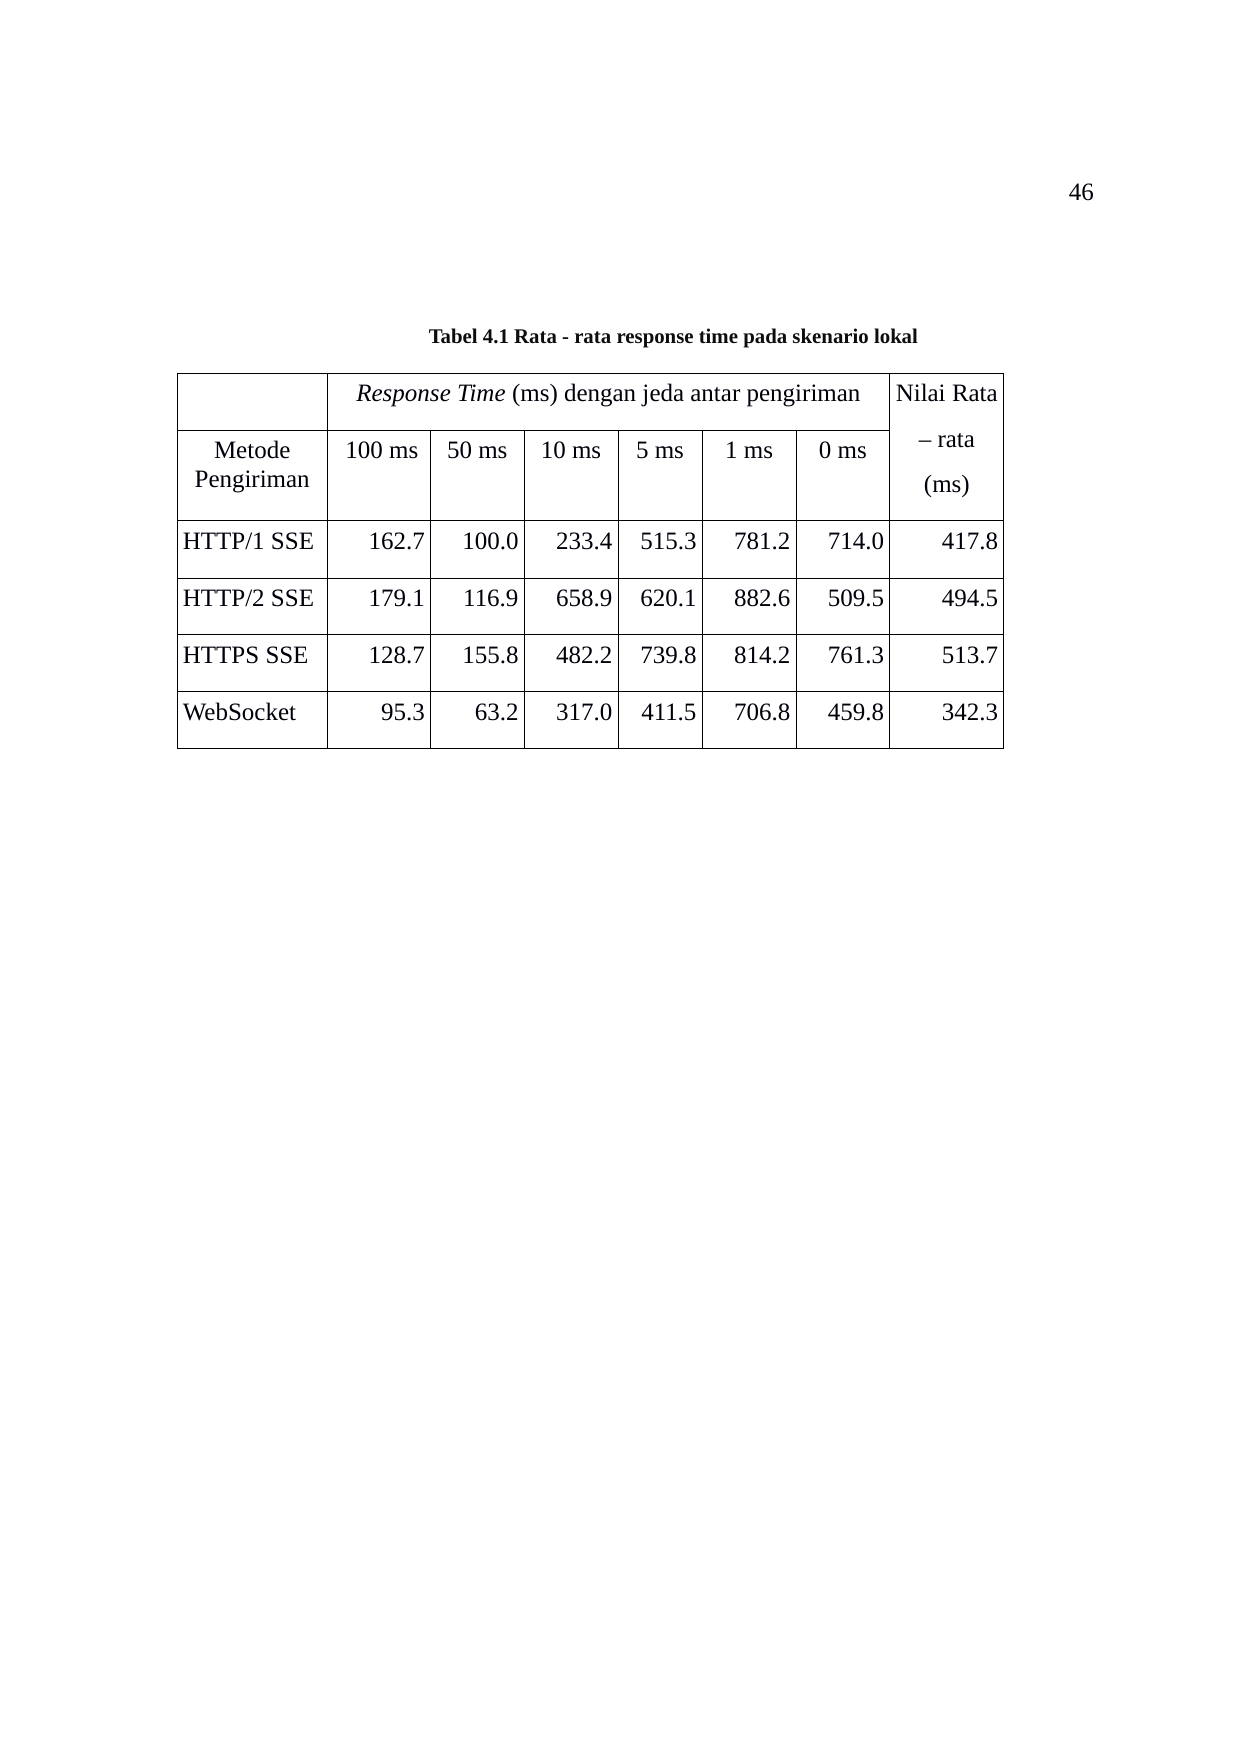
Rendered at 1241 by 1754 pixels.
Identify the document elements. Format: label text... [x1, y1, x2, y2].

table_cell 509.5 [797, 579, 889, 634]
table_cell 63.2 [431, 692, 524, 748]
table_cell 459.8 [797, 692, 889, 748]
table_cell 10 ms [525, 431, 618, 520]
table_header [178, 374, 327, 429]
table_cell 482.2 [525, 635, 618, 691]
table_cell 233.4 [525, 521, 618, 577]
table_cell 706.8 [703, 692, 796, 748]
table_cell 761.3 [797, 635, 889, 691]
table_cell HTTP/2 SSE [178, 579, 327, 634]
table_cell WebSocket [178, 692, 327, 748]
table_cell 739.8 [619, 635, 702, 691]
table_cell 155.8 [431, 635, 524, 691]
table_header Nilai Rata – rata (ms) [890, 374, 1003, 520]
table_cell 781.2 [703, 521, 796, 577]
table_cell 411.5 [619, 692, 702, 748]
table_cell Metode Pengiriman [178, 431, 327, 520]
table_cell 814.2 [703, 635, 796, 691]
table_cell HTTP/1 SSE [178, 521, 327, 577]
table_cell HTTPS SSE [178, 635, 327, 691]
table_cell 513.7 [890, 635, 1003, 691]
table_cell 128.7 [328, 635, 430, 691]
table_cell 882.6 [703, 579, 796, 634]
table_cell 116.9 [431, 579, 524, 634]
table_cell 179.1 [328, 579, 430, 634]
table_header Response Time (ms) dengan jeda antar pengiriman [328, 374, 889, 429]
table_cell 620.1 [619, 579, 702, 634]
table_cell 494.5 [890, 579, 1003, 634]
table_cell 100.0 [431, 521, 524, 577]
table_cell 515.3 [619, 521, 702, 577]
table_cell 1 ms [703, 431, 796, 520]
table_cell 50 ms [431, 431, 524, 520]
table_cell 5 ms [619, 431, 702, 520]
table_cell 95.3 [328, 692, 430, 748]
table_cell 162.7 [328, 521, 430, 577]
table_cell 317.0 [525, 692, 618, 748]
table_cell 100 ms [328, 431, 430, 520]
table_cell 714.0 [797, 521, 889, 577]
table_cell 0 ms [797, 431, 889, 520]
table_cell 658.9 [525, 579, 618, 634]
text 1Tabel 4.1 Rata - rata response time pada skenario lokal [177, 324, 1093, 348]
table_cell 417.8 [890, 521, 1003, 577]
table_cell 342.3 [890, 692, 1003, 748]
